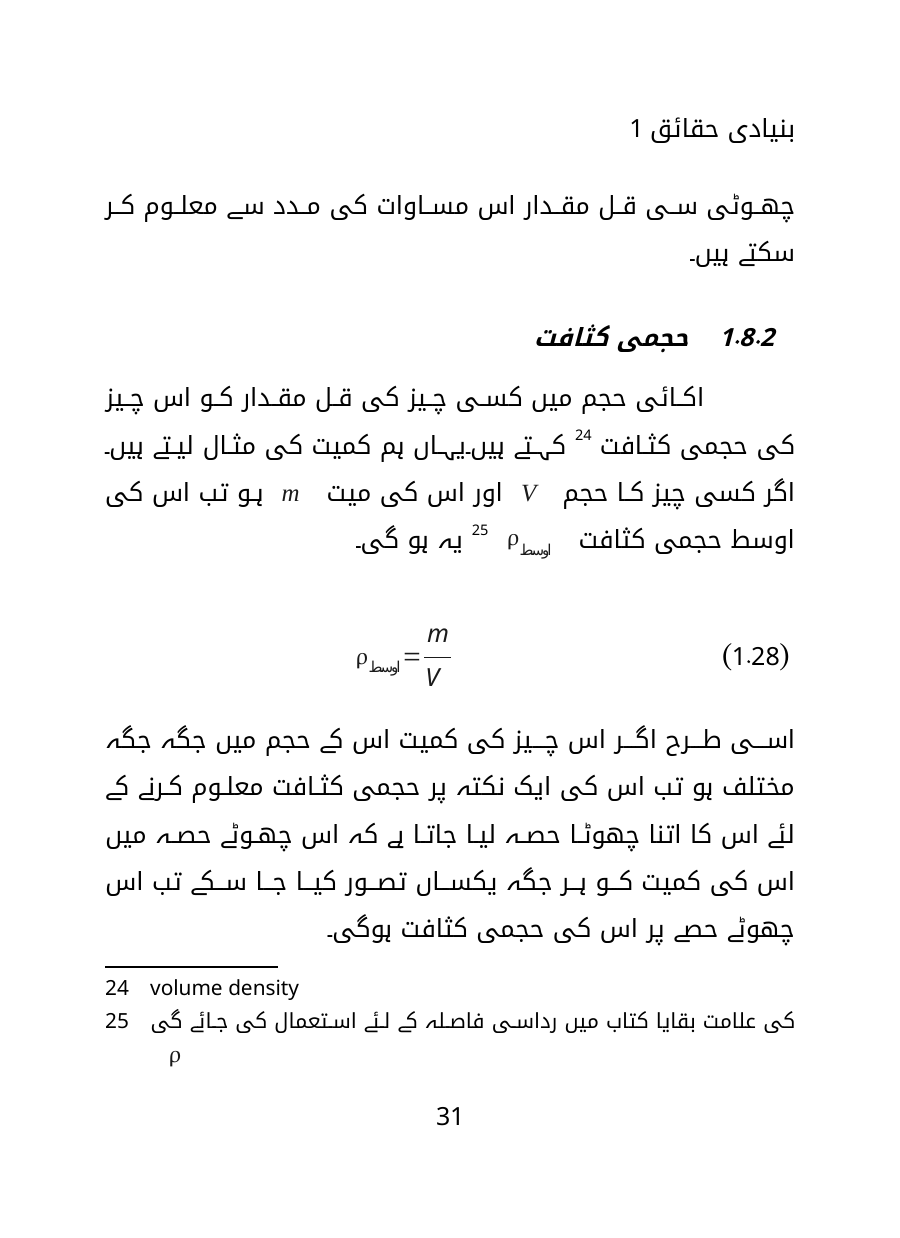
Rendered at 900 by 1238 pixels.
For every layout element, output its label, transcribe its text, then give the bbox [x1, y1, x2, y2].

table_header (1.28) [693, 611, 795, 716]
text اکائی حجم میں کسی چیز کی قل مقدار کو اس چیز کی حجمی کثافت کہتے ہیں۔یہاں ہم کمیت کی مثال لیتے ہیں۔ اگر کسی چیز کا حجم اور اس کی میت ہو تب اس کی اوسط حجمی کثافت یہ ہو گی۔ [105, 374, 795, 564]
text یعنی اگر ہمیں کسی نکتہ پر ایک متغیرہ کی سطحی کثافت معلوم ہو تب اس نکتہ پر چھوٹے سے رقبہ پر ہم اس متغیرہ کی چھوٹی سی قل مقدار اس مساوات کی مدد سے معلوم کر سکتے ہیں۔ [105, 182, 795, 277]
text اسی طرح اگر اس چیز کی کمیت اس کے حجم میں جگہ جگہ مختلف ہو تب اس کی ایک نکتہ پر حجمی کثافت معلوم کرنے کے لئے اس کا اتنا چھوٹا حصہ لیا جاتا ہے کہ اس چھوٹے حصہ میں اس کی کمیت کو ہر جگہ یکساں تصور کیا جا سکے تب اس چھوٹے حصے پر اس کی حجمی کثافت ہوگی۔ [105, 716, 795, 953]
text کی علامت بقایا کتاب میں رداسی فاصلہ کے لئے استعمال کی جائے گی [105, 1001, 795, 1068]
text volume density [105, 973, 795, 1001]
table_header [105, 611, 692, 716]
subtitle حجمی کثافت [105, 315, 718, 362]
